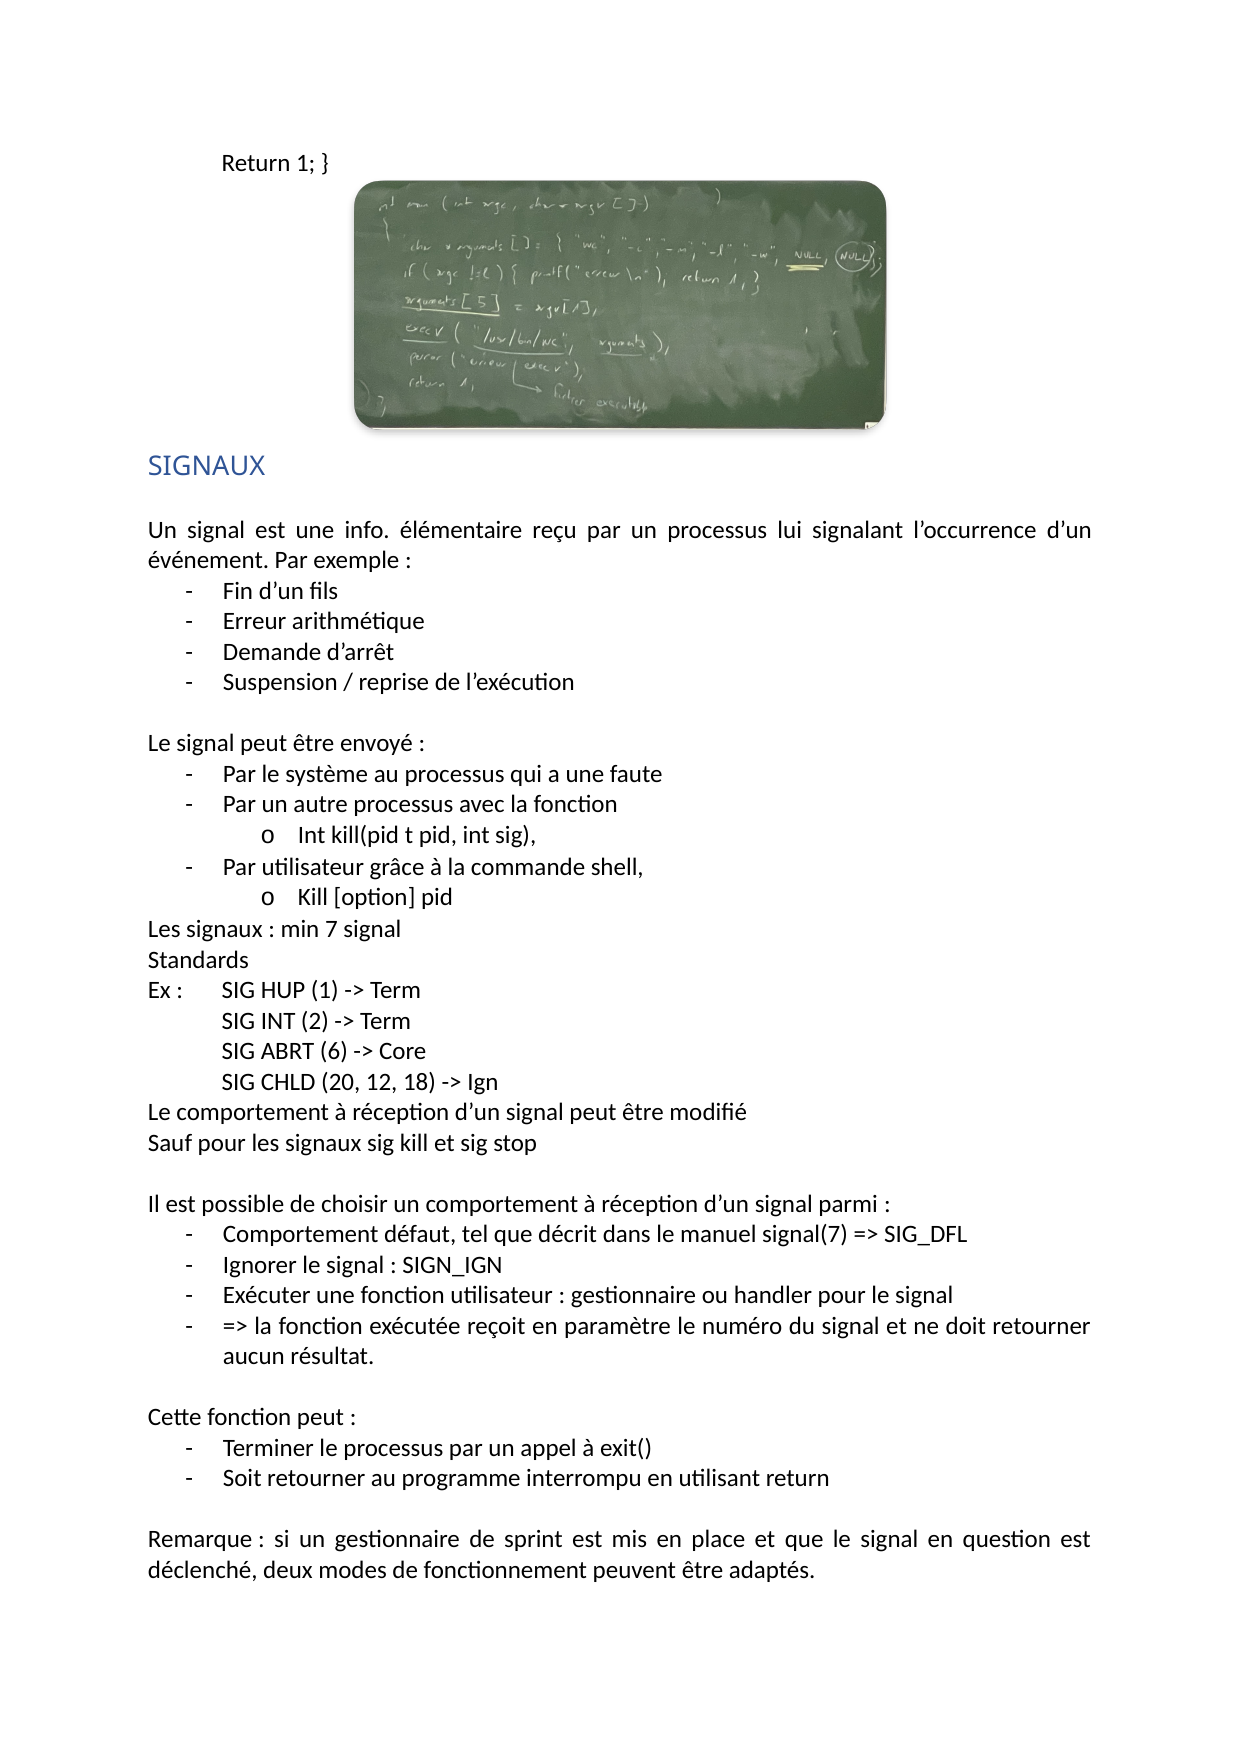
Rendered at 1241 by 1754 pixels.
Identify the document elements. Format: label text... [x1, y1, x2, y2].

text Le comportement à réception d’un signal peut être modifié [148, 1096, 1093, 1127]
list Par le système au processus qui a une faute [185, 758, 1093, 789]
list Comportement défaut, tel que décrit dans le manuel signal(7) => SIG_DFL [185, 1218, 1093, 1249]
text SIG ABRT (6) -> Core [148, 1035, 1093, 1066]
text SIG INT (2) -> Term [148, 1005, 1093, 1035]
text Return 1; } [148, 148, 1093, 178]
list Terminer le processus par un appel à exit() [185, 1432, 1093, 1463]
list Suspension / reprise de l’exécution [185, 667, 1093, 697]
text Il est possible de choisir un comportement à réception d’un signal parmi : [148, 1188, 1093, 1218]
text SIG CHLD (20, 12, 18) -> Ign [148, 1066, 1093, 1096]
text Remarque : si un gestionnaire de sprint est mis en place et que le signal en question est déclenché, deux modes de fonctionnement peuvent être adaptés. [148, 1524, 1093, 1585]
list => la fonction exécutée reçoit en paramètre le numéro du signal et ne doit retourner aucun résultat. [185, 1310, 1093, 1371]
subtitle SIGNAUX [148, 447, 1093, 483]
list Soit retourner au programme interrompu en utilisant return [185, 1463, 1093, 1493]
text Un signal est une info. élémentaire reçu par un processus lui signalant l’occurrence d’un événement. Par exemple : [148, 514, 1093, 575]
text Sauf pour les signaux sig kill et sig stop [148, 1127, 1093, 1157]
list Int kill(pid t pid, int sig), [260, 819, 1093, 851]
text Les signaux : min 7 signal [148, 913, 1093, 944]
text Cette fonction peut : [148, 1402, 1093, 1432]
list Par utilisateur grâce à la commande shell, [185, 851, 1093, 881]
text Le signal peut être envoyé : [148, 728, 1093, 758]
list Ignorer le signal : SIGN_IGN [185, 1249, 1093, 1279]
list Exécuter une fonction utilisateur : gestionnaire ou handler pour le signal [185, 1279, 1093, 1310]
picture [346, 178, 894, 443]
list Fin d’un fils [185, 575, 1093, 606]
list Erreur arithmétique [185, 606, 1093, 636]
text Ex : SIG HUP (1) -> Term [148, 974, 1093, 1005]
list Par un autre processus avec la fonction [185, 789, 1093, 819]
list Demande d’arrêt [185, 636, 1093, 667]
list Kill [option] pid [260, 881, 1093, 913]
text Standards [148, 944, 1093, 974]
